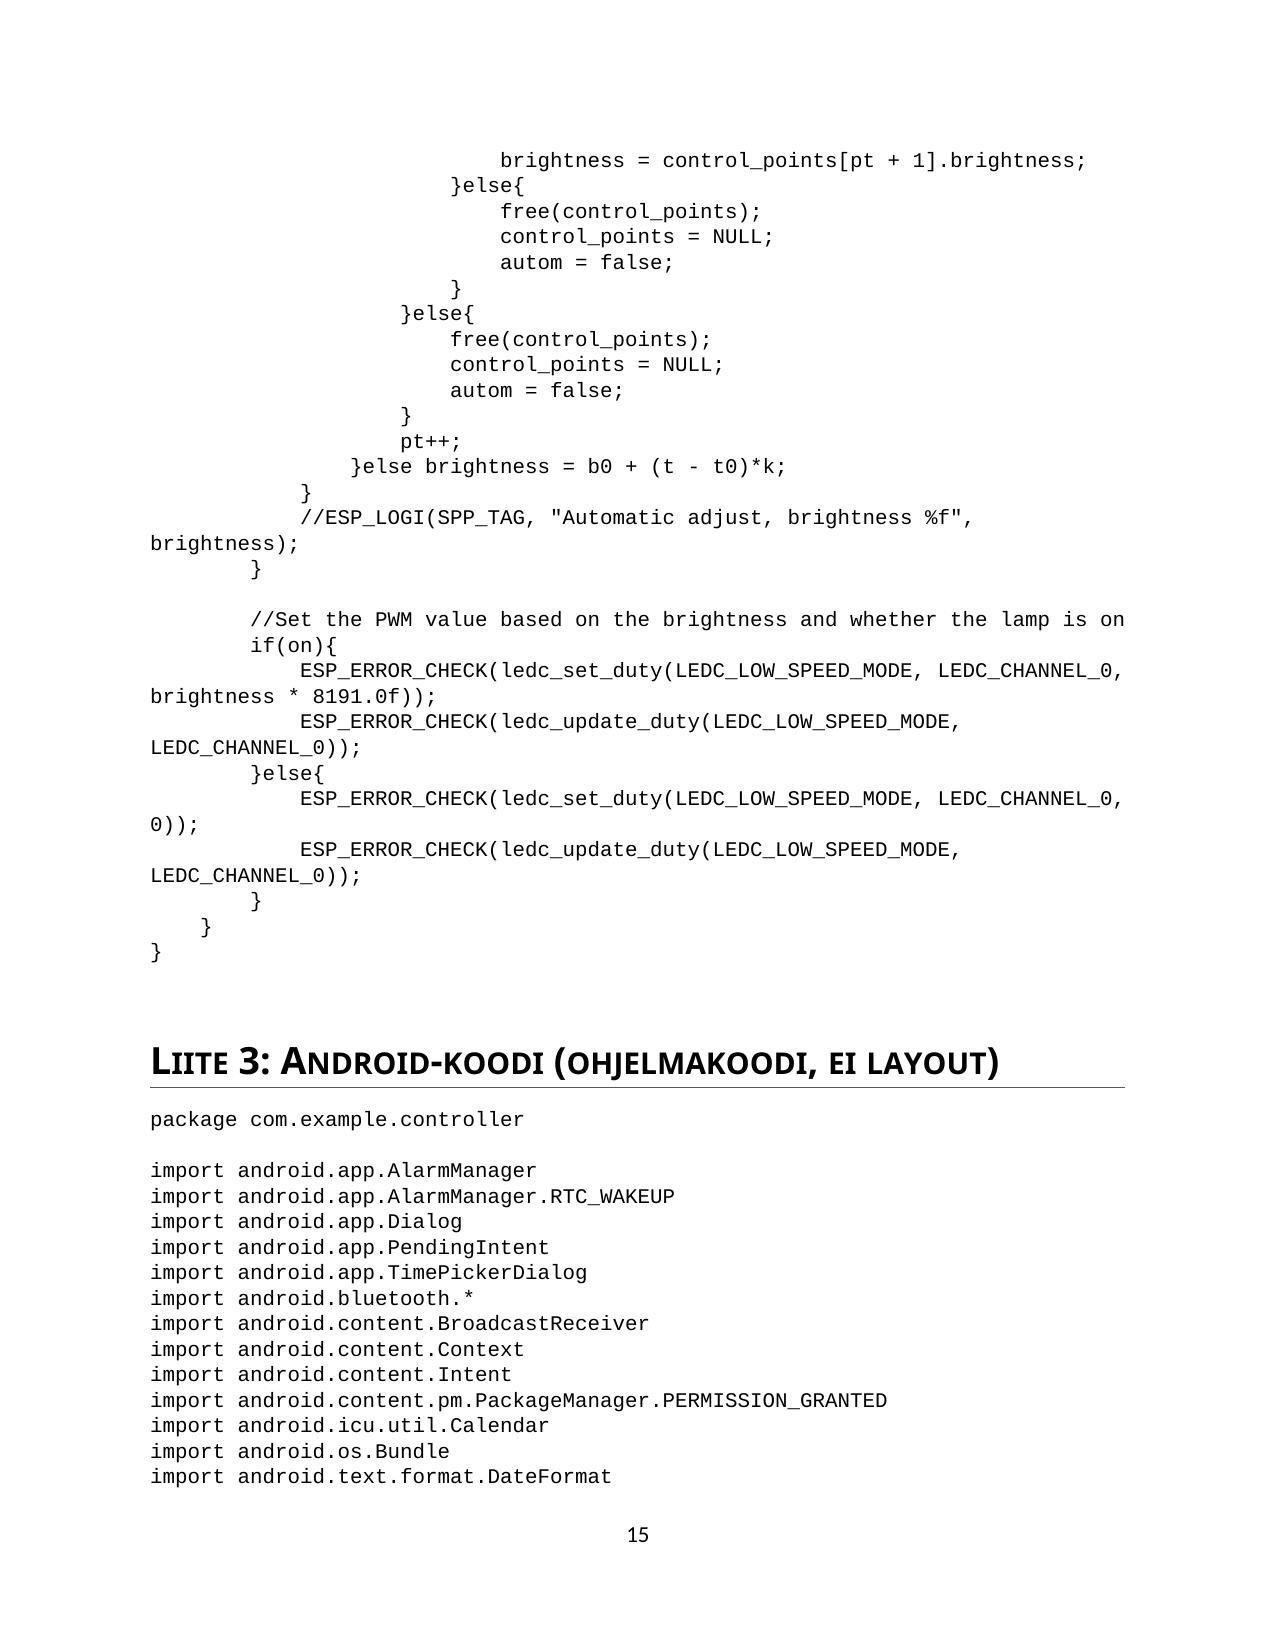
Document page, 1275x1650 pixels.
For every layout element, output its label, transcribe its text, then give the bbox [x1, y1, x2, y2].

text }else brightness = b0 + (t - t0)*k; [150, 456, 1125, 480]
text import android.icu.util.Calendar [150, 1416, 1125, 1439]
text ESP_ERROR_CHECK(ledc_update_duty(LEDC_LOW_SPEED_MODE, LEDC_CHANNEL_0)); [150, 839, 1125, 888]
text }else{ [150, 303, 1125, 327]
text import android.app.TimePickerDialog [150, 1262, 1125, 1286]
text } [150, 916, 1125, 939]
text autom = false; [150, 252, 1125, 276]
subtitle Liite 3: Android-koodi (ohjelmakoodi, ei layout) [150, 1034, 1125, 1087]
text import android.content.pm.PackageManager.PERMISSION_GRANTED [150, 1390, 1125, 1414]
text ESP_ERROR_CHECK(ledc_set_duty(LEDC_LOW_SPEED_MODE, LEDC_CHANNEL_0, 0)); [150, 788, 1125, 837]
text }else{ [150, 762, 1125, 786]
text import android.text.format.DateFormat [150, 1467, 1125, 1490]
text import android.os.Bundle [150, 1441, 1125, 1465]
text } [150, 941, 1125, 965]
text free(control_points); [150, 201, 1125, 225]
text import android.content.Context [150, 1339, 1125, 1363]
text } [150, 482, 1125, 505]
text ESP_ERROR_CHECK(ledc_set_duty(LEDC_LOW_SPEED_MODE, LEDC_CHANNEL_0, brightness * 8191.0f)); [150, 660, 1125, 709]
text } [150, 278, 1125, 301]
text import android.app.AlarmManager [150, 1160, 1125, 1184]
text pt++; [150, 431, 1125, 454]
text import android.content.Intent [150, 1364, 1125, 1388]
text //ESP_LOGI(SPP_TAG, "Automatic adjust, brightness %f", brightness); [150, 507, 1125, 556]
text control_points = NULL; [150, 227, 1125, 250]
text import android.app.AlarmManager.RTC_WAKEUP [150, 1186, 1125, 1209]
text } [150, 558, 1125, 582]
text } [150, 405, 1125, 429]
text control_points = NULL; [150, 354, 1125, 378]
text import android.app.PendingIntent [150, 1237, 1125, 1261]
text import android.app.Dialog [150, 1211, 1125, 1235]
text if(on){ [150, 635, 1125, 658]
text package com.example.controller [150, 1109, 1125, 1133]
text autom = false; [150, 380, 1125, 403]
text import android.content.BroadcastReceiver [150, 1313, 1125, 1337]
text }else{ [150, 176, 1125, 199]
text free(control_points); [150, 329, 1125, 352]
text import android.bluetooth.* [150, 1288, 1125, 1312]
text } [150, 890, 1125, 914]
text brightness = control_points[pt + 1].brightness; [150, 150, 1125, 174]
text //Set the PWM value based on the brightness and whether the lamp is on [150, 609, 1125, 633]
text ESP_ERROR_CHECK(ledc_update_duty(LEDC_LOW_SPEED_MODE, LEDC_CHANNEL_0)); [150, 711, 1125, 761]
